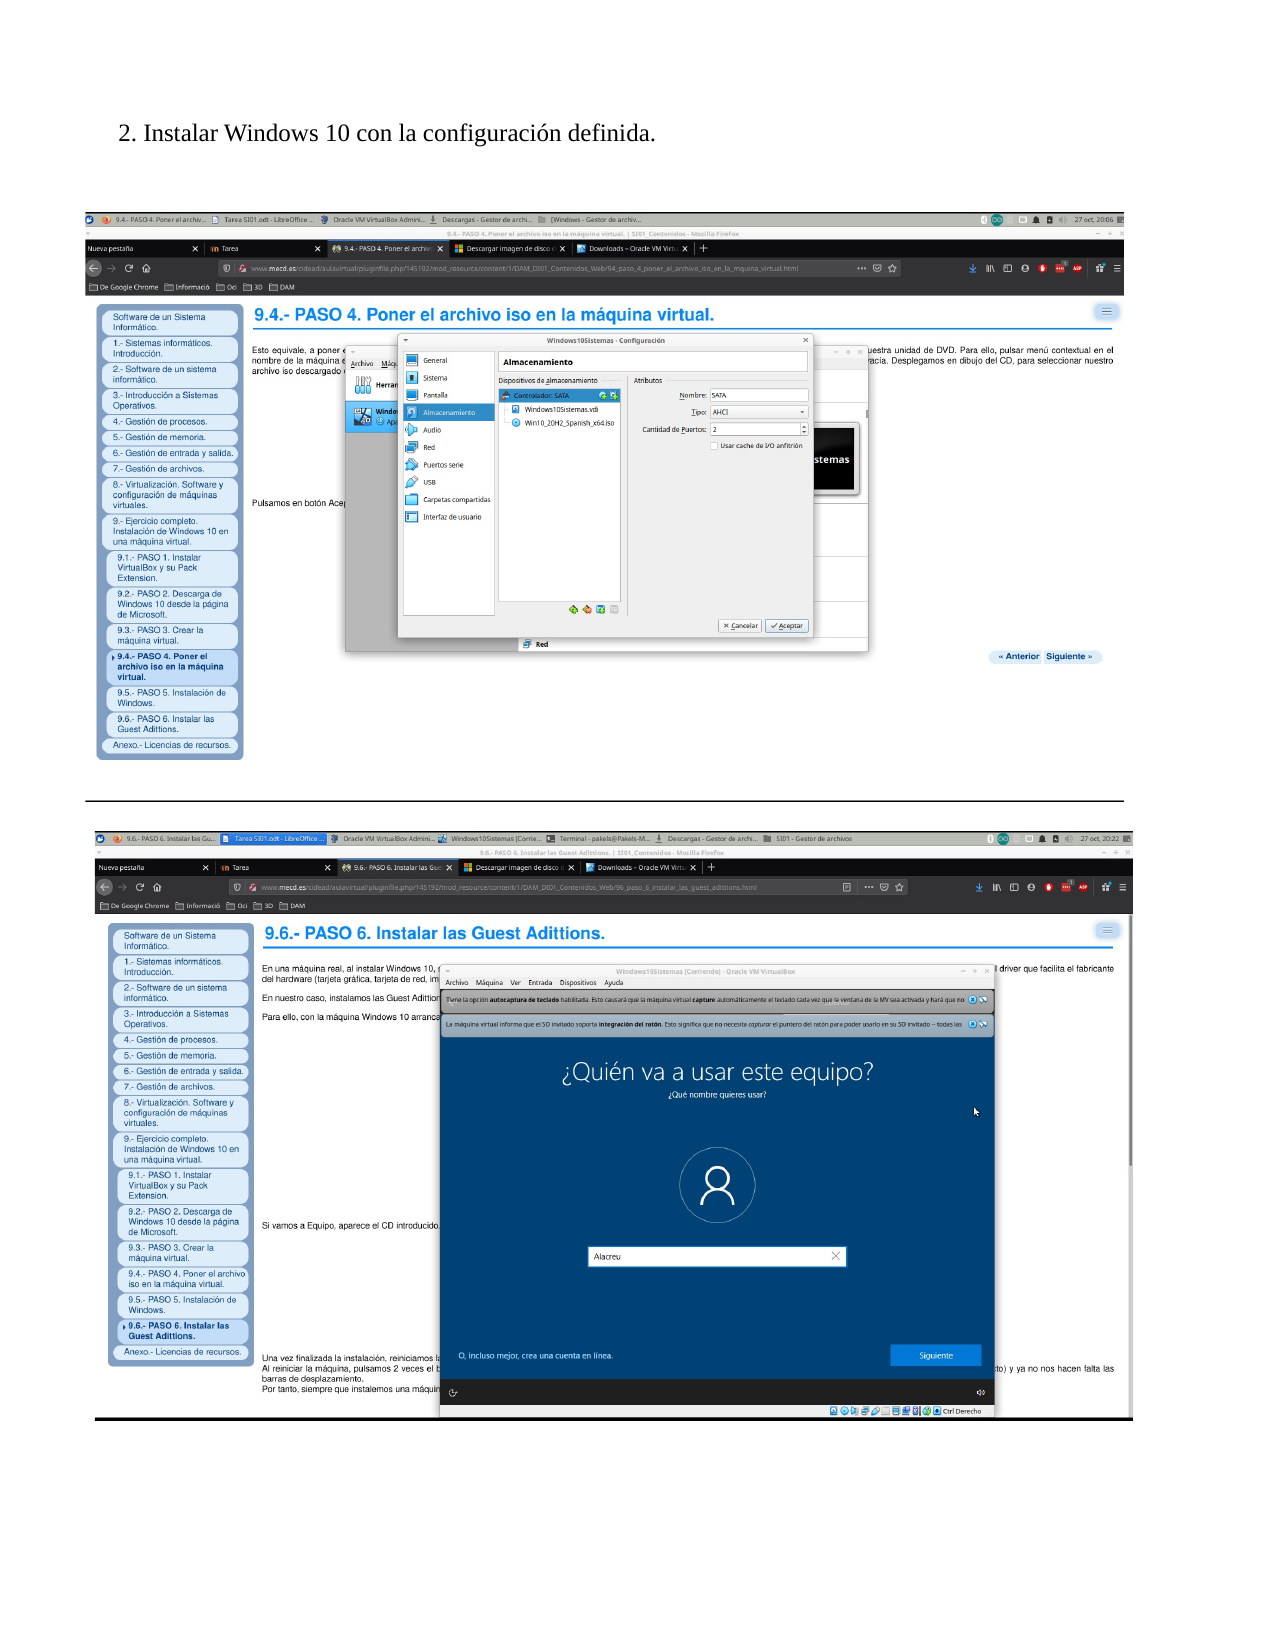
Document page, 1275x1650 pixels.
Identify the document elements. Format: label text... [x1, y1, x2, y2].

picture [85, 212, 1124, 802]
text 2. Instalar Windows 10 con la configuración definida. [118, 118, 1157, 147]
picture [94, 831, 1134, 1421]
